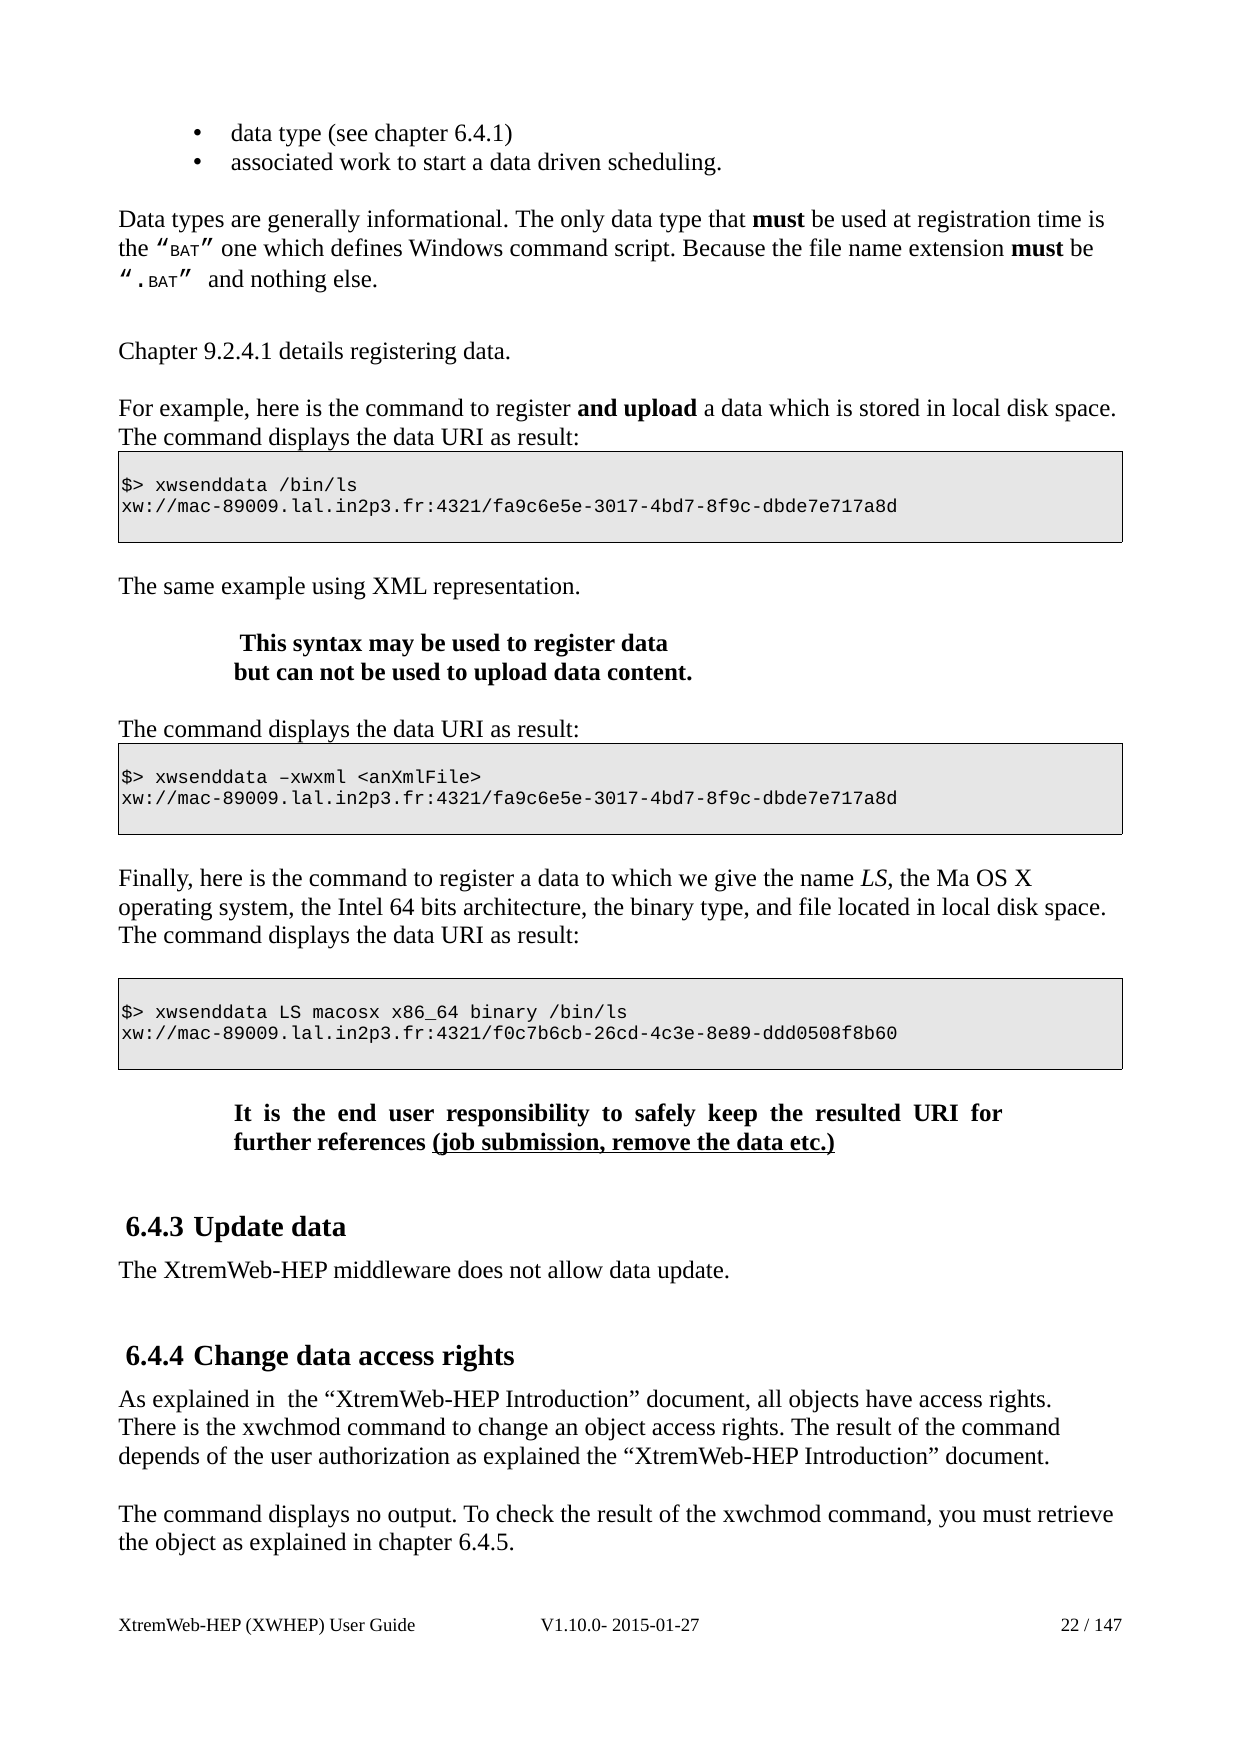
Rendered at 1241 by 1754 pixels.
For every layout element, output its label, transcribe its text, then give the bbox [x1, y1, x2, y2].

text The command displays the data URI as result: [118, 714, 1122, 743]
text $> xwsenddata LS macosx x86_64 binary /bin/ls [119, 999, 1122, 1021]
text $> xwsenddata /bin/ls [119, 472, 1122, 493]
text Data types are generally informational. The only data type that must be used at registration time is the “bat” one which defines Windows command script. Because the file name extension must be “.bat” and nothing else. [118, 204, 1122, 295]
text It is the end user responsibility to safely keep the resulted URI for further references (job submission, remove the data etc.) [233, 1098, 1004, 1155]
text $> xwsenddata –xwxml <anXmlFile> [119, 764, 1122, 786]
text The XtremWeb-HEP middleware does not allow data update. [118, 1255, 1122, 1284]
list associated work to start a data driven scheduling. [193, 147, 1122, 176]
text Finally, here is the command to register a data to which we give the name LS, the Ma OS X operating system, the Intel 64 bits architecture, the binary type, and file located in local disk space. The command displays the data URI as result: [118, 863, 1122, 949]
text This syntax may be used to register data [233, 628, 1004, 657]
text As explained in the “XtremWeb-HEP Introduction” document, all objects have access rights. [118, 1384, 1122, 1412]
list data type (see chapter 6.4.1) [193, 118, 1122, 147]
text but can not be used to upload data content. [233, 657, 1004, 686]
text There is the xwchmod command to change an object access rights. The result of the command depends of the user authorization as explained the “XtremWeb-HEP Introduction” document. [118, 1412, 1122, 1470]
subtitle Change data access rights [118, 1338, 1122, 1371]
subtitle Update data [118, 1209, 1122, 1243]
text The same example using XML representation. [118, 571, 1122, 599]
text xw://mac-89009.lal.in2p3.fr:4321/fa9c6e5e-3017-4bd7-8f9c-dbde7e717a8d [119, 786, 1122, 807]
text For example, here is the command to register and upload a data which is stored in local disk space. The command displays the data URI as result: [118, 393, 1122, 451]
text Chapter 9.2.4.1 details registering data. [118, 336, 1122, 365]
text xw://mac-89009.lal.in2p3.fr:4321/f0c7b6cb-26cd-4c3e-8e89-ddd0508f8b60 [119, 1021, 1122, 1042]
text The command displays no output. To check the result of the xwchmod command, you must retrieve the object as explained in chapter 6.4.5. [118, 1499, 1122, 1556]
text xw://mac-89009.lal.in2p3.fr:4321/fa9c6e5e-3017-4bd7-8f9c-dbde7e717a8d [119, 493, 1122, 515]
